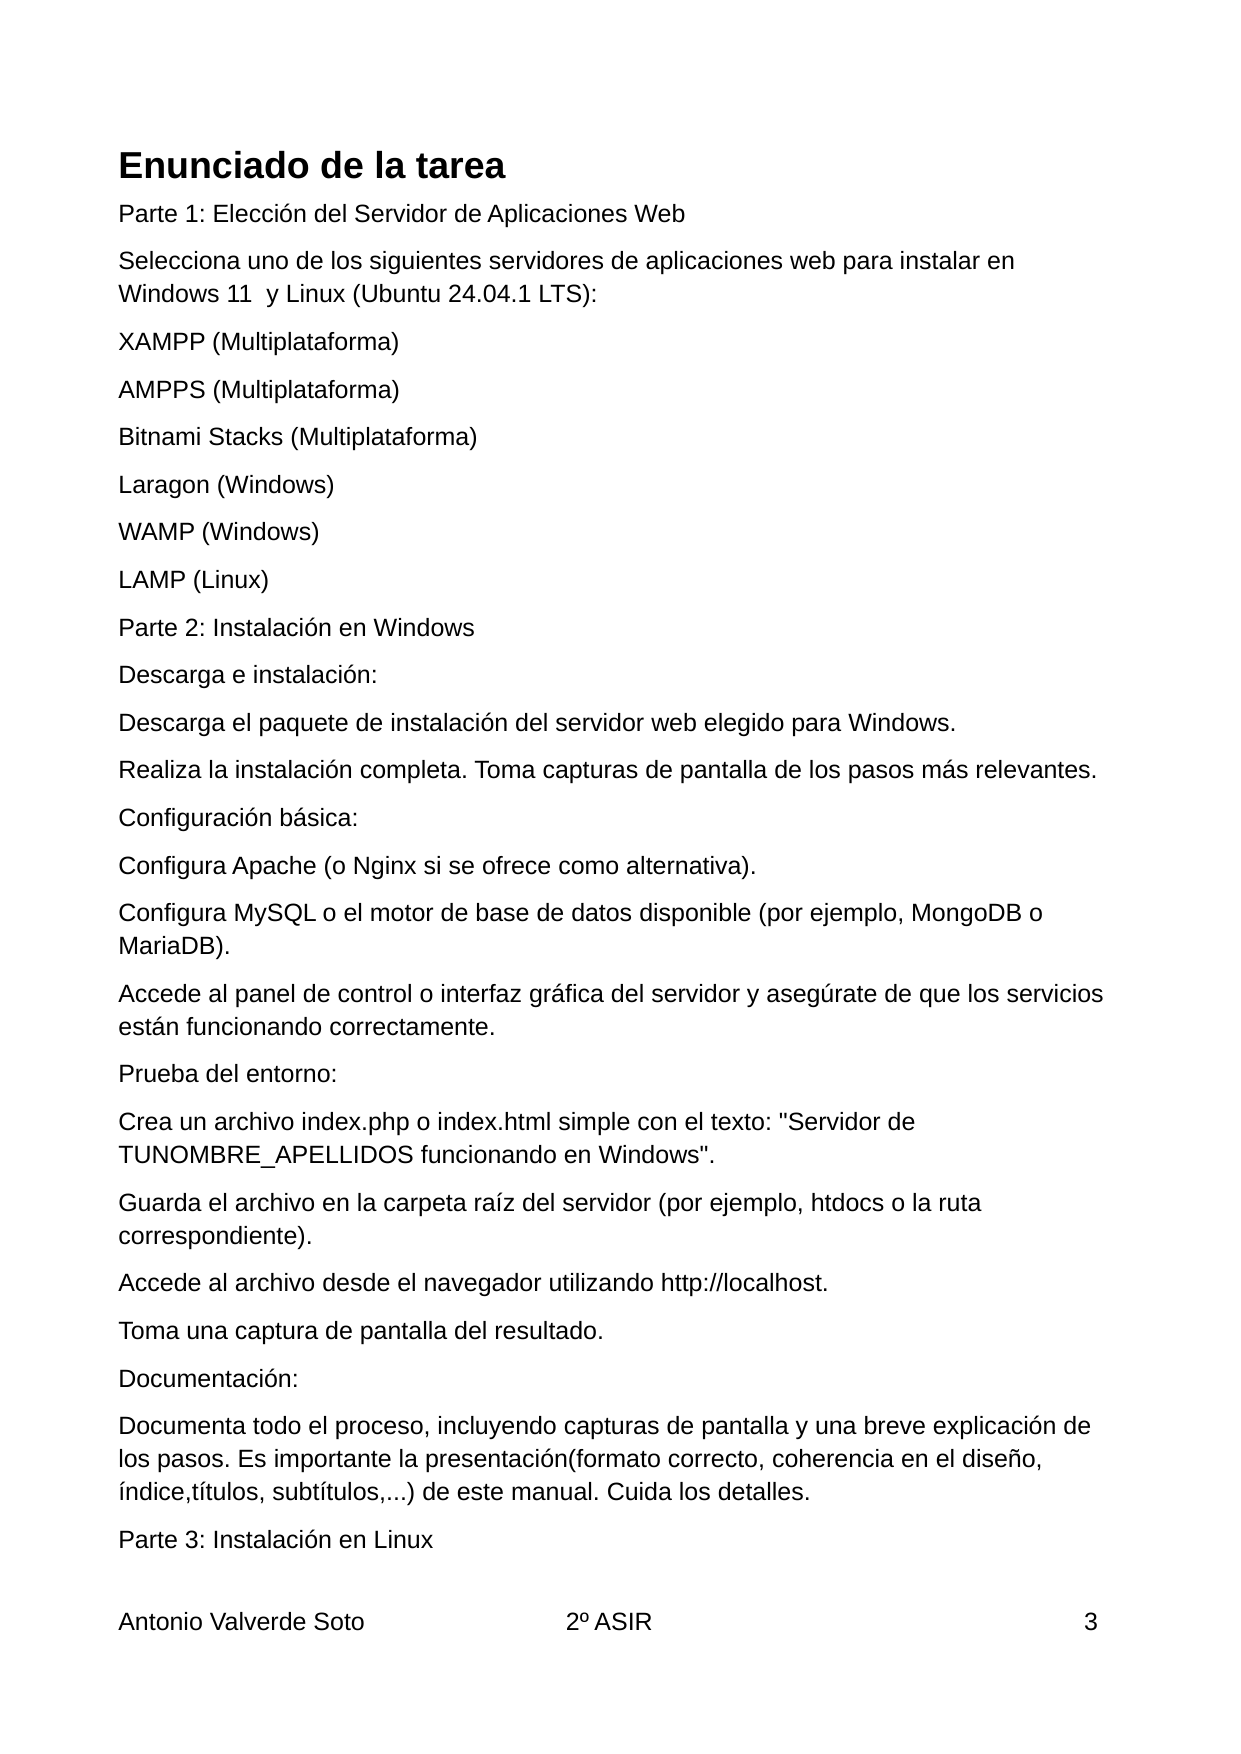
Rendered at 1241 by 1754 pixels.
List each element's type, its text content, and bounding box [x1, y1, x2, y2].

text AMPPS (Multiplataforma) [118, 374, 1122, 403]
text Laragon (Windows) [118, 470, 1122, 498]
text XAMPP (Multiplataforma) [118, 327, 1122, 356]
text LAMP (Linux) [118, 565, 1122, 594]
text Descarga el paquete de instalación del servidor web elegido para Windows. [118, 708, 1122, 737]
text Documentación: [118, 1363, 1122, 1392]
text Guarda el archivo en la carpeta raíz del servidor (por ejemplo, htdocs o la ruta correspondiente). [118, 1188, 1122, 1249]
text Toma una captura de pantalla del resultado. [118, 1316, 1122, 1345]
text Configuración básica: [118, 803, 1122, 832]
text Descarga e instalación: [118, 660, 1122, 689]
text Parte 2: Instalación en Windows [118, 613, 1122, 641]
subtitle Enunciado de la tarea [118, 143, 1122, 186]
text Prueba del entorno: [118, 1059, 1122, 1088]
text Realiza la instalación completa. Toma capturas de pantalla de los pasos más relevantes. [118, 755, 1122, 784]
text Bitnami Stacks (Multiplataforma) [118, 422, 1122, 451]
text WAMP (Windows) [118, 517, 1122, 546]
text Crea un archivo index.php o index.html simple con el texto: "Servidor de TUNOMBRE_APELLIDOS funcionando en Windows". [118, 1107, 1122, 1169]
text Configura Apache (o Nginx si se ofrece como alternativa). [118, 851, 1122, 879]
text Documenta todo el proceso, incluyendo capturas de pantalla y una breve explicación de los pasos. Es importante la presentación(formato correcto, coherencia en el diseño, índice,títulos, subtítulos,...) de este manual. Cuida los detalles. [118, 1411, 1122, 1506]
text Accede al archivo desde el navegador utilizando http://localhost. [118, 1268, 1122, 1297]
text Selecciona uno de los siguientes servidores de aplicaciones web para instalar en Windows 11 y Linux (Ubuntu 24.04.1 LTS): [118, 246, 1122, 308]
text Parte 1: Elección del Servidor de Aplicaciones Web [118, 199, 1122, 227]
text Parte 3: Instalación en Linux [118, 1525, 1122, 1553]
text Accede al panel de control o interfaz gráfica del servidor y asegúrate de que los servicios están funcionando correctamente. [118, 979, 1122, 1041]
text Configura MySQL o el motor de base de datos disponible (por ejemplo, MongoDB o MariaDB). [118, 898, 1122, 960]
